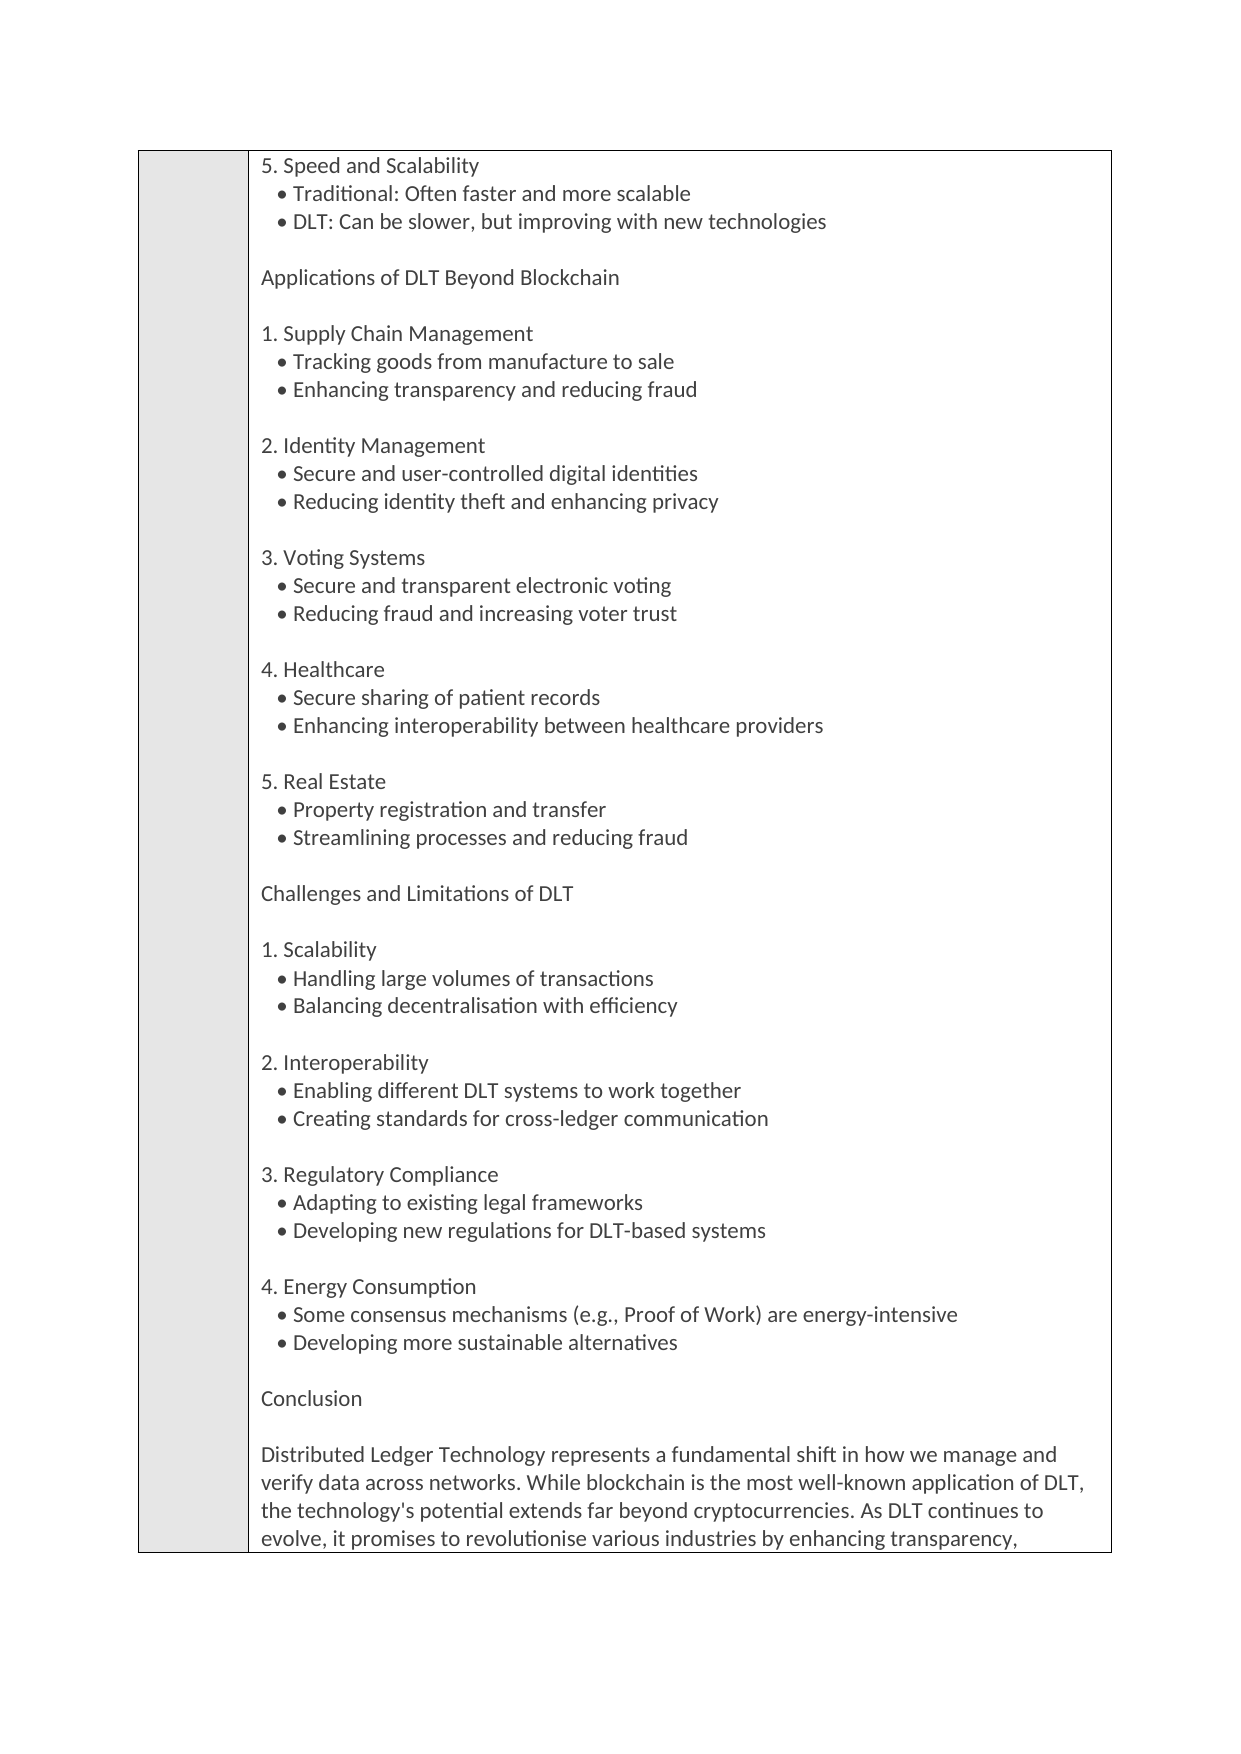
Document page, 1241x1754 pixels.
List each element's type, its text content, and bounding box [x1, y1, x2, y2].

table_cell [139, 151, 248, 1552]
table_cell 5. Speed and Scalability • Traditional: Often faster and more scalable • DLT: Can be slower, but improving with new technologies Applications of DLT Beyond Blockchain 1. Supply Chain Management • Tracking goods from manufacture to sale • Enhancing transparency and reducing fraud 2. Identity Management • Secure and user-controlled digital identities • Reducing identity theft and enhancing privacy 3. Voting Systems • Secure and transparent electronic voting • Reducing fraud and increasing voter trust 4. Healthcare • Secure sharing of patient records • Enhancing interoperability between healthcare providers 5. Real Estate • Property registration and transfer • Streamlining processes and reducing fraud Challenges and Limitations of DLT 1. Scalability • Handling large volumes of transactions • Balancing decentralisation with efficiency 2. Interoperability • Enabling different DLT systems to work together • Creating standards for cross-ledger communication 3. Regulatory Compliance • Adapting to existing legal frameworks • Developing new regulations for DLT-based systems 4. Energy Consumption • Some consensus mechanisms (e.g., Proof of Work) are energy-intensive • Developing more sustainable alternatives Conclusion Distributed Ledger Technology represents a fundamental shift in how we manage and verify data across networks. While blockchain is the most well-known application of DLT, the technology's potential extends far beyond cryptocurrencies. As DLT continues to evolve, it promises to revolutionise various industries by enhancing transparency, [249, 151, 1111, 1552]
